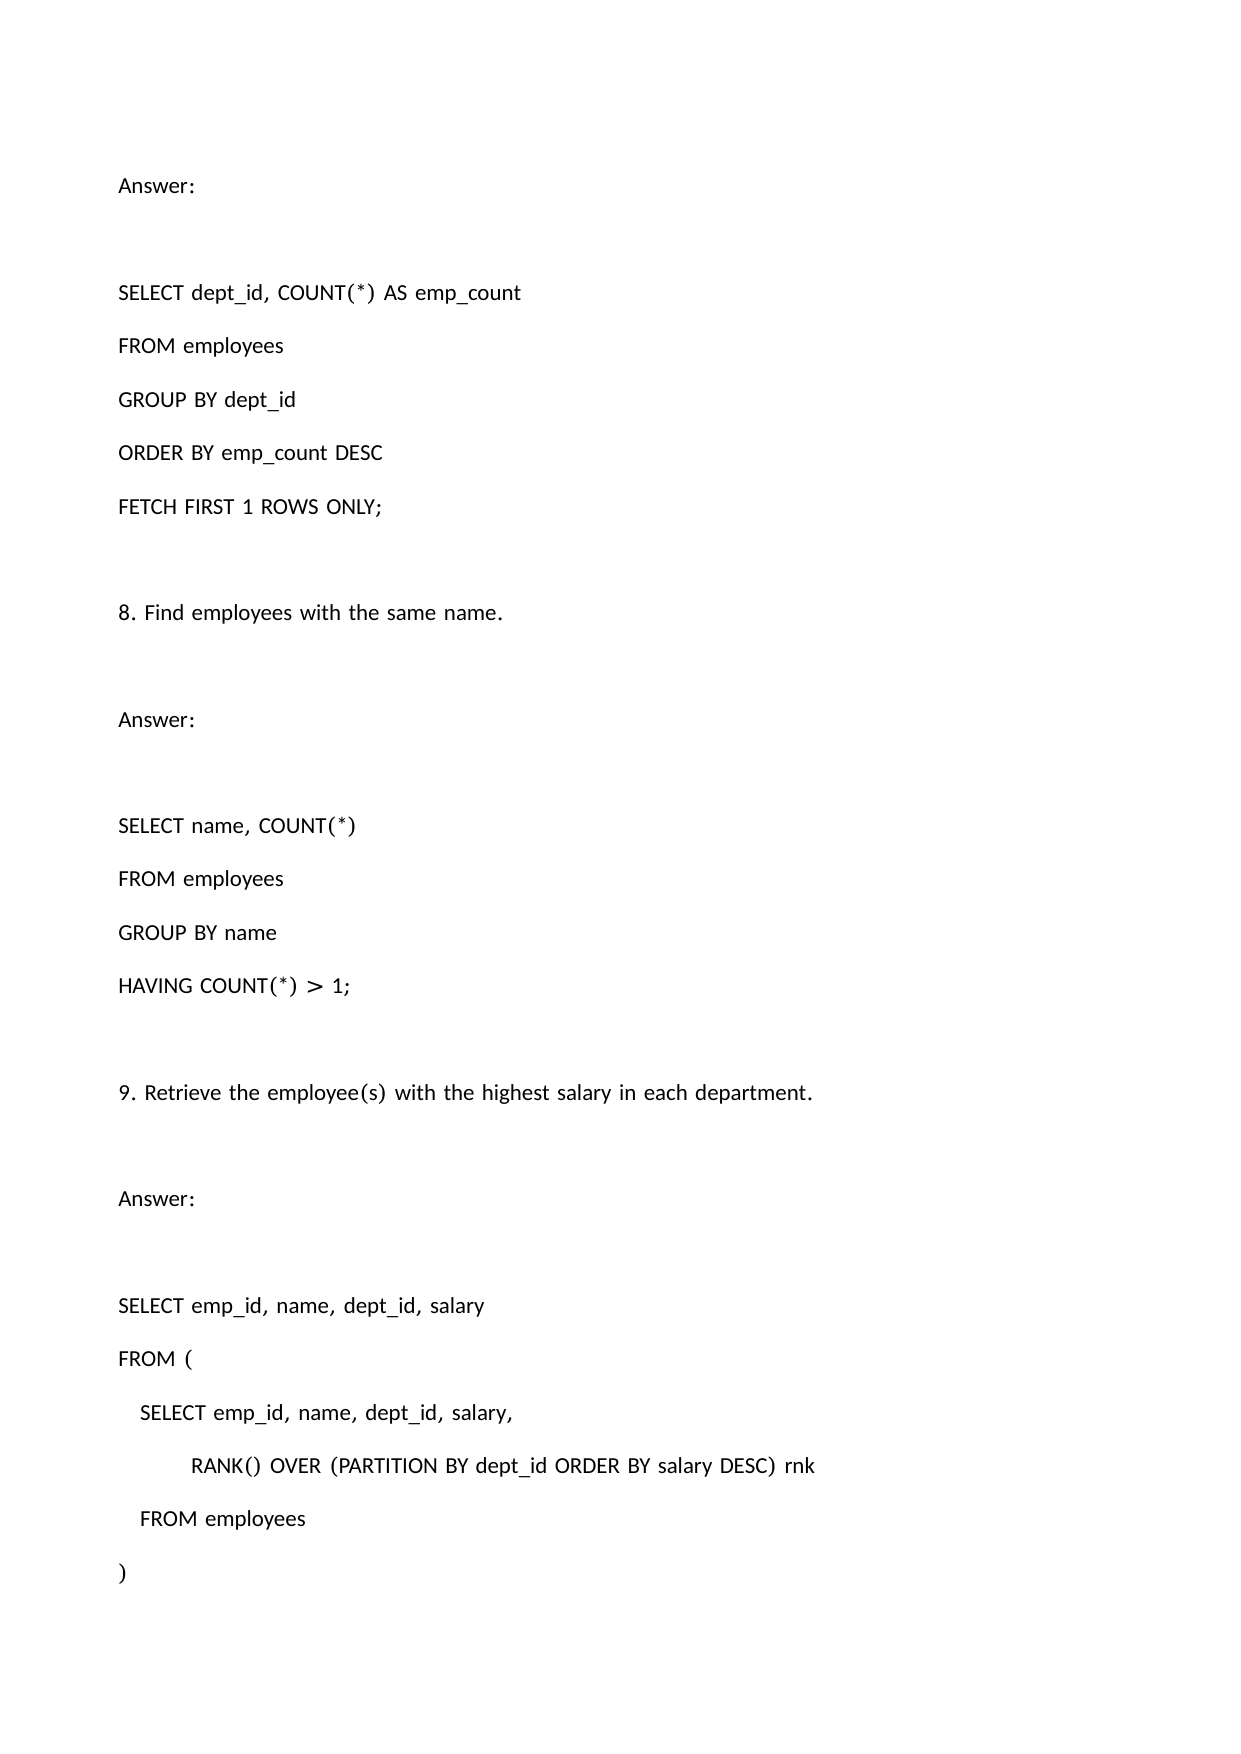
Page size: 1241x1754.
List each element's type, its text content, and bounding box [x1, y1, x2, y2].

text FETCH FIRST 1 ROWS ONLY; [118, 491, 1122, 520]
text SELECT dept_id, COUNT(*) AS emp_count [118, 278, 1122, 306]
text HAVING COUNT(*) > 1; [118, 971, 1122, 999]
text Answer: [118, 1184, 1122, 1212]
text RANK() OVER (PARTITION BY dept_id ORDER BY salary DESC) rnk [118, 1451, 1122, 1479]
text ORDER BY emp_count DESC [118, 438, 1122, 466]
text FROM employees [118, 331, 1122, 359]
text 8. Find employees with the same name. [118, 598, 1122, 626]
text FROM ( [118, 1344, 1122, 1372]
text Answer: [118, 704, 1122, 733]
text Answer: [118, 171, 1122, 199]
text SELECT emp_id, name, dept_id, salary, [118, 1397, 1122, 1426]
text GROUP BY dept_id [118, 384, 1122, 413]
text FROM employees [118, 1504, 1122, 1533]
text ) [118, 1558, 1122, 1585]
text FROM employees [118, 864, 1122, 893]
text 9. Retrieve the employee(s) with the highest salary in each department. [118, 1077, 1122, 1106]
text SELECT name, COUNT(*) [118, 811, 1122, 839]
text GROUP BY name [118, 918, 1122, 946]
text SELECT emp_id, name, dept_id, salary [118, 1290, 1122, 1319]
